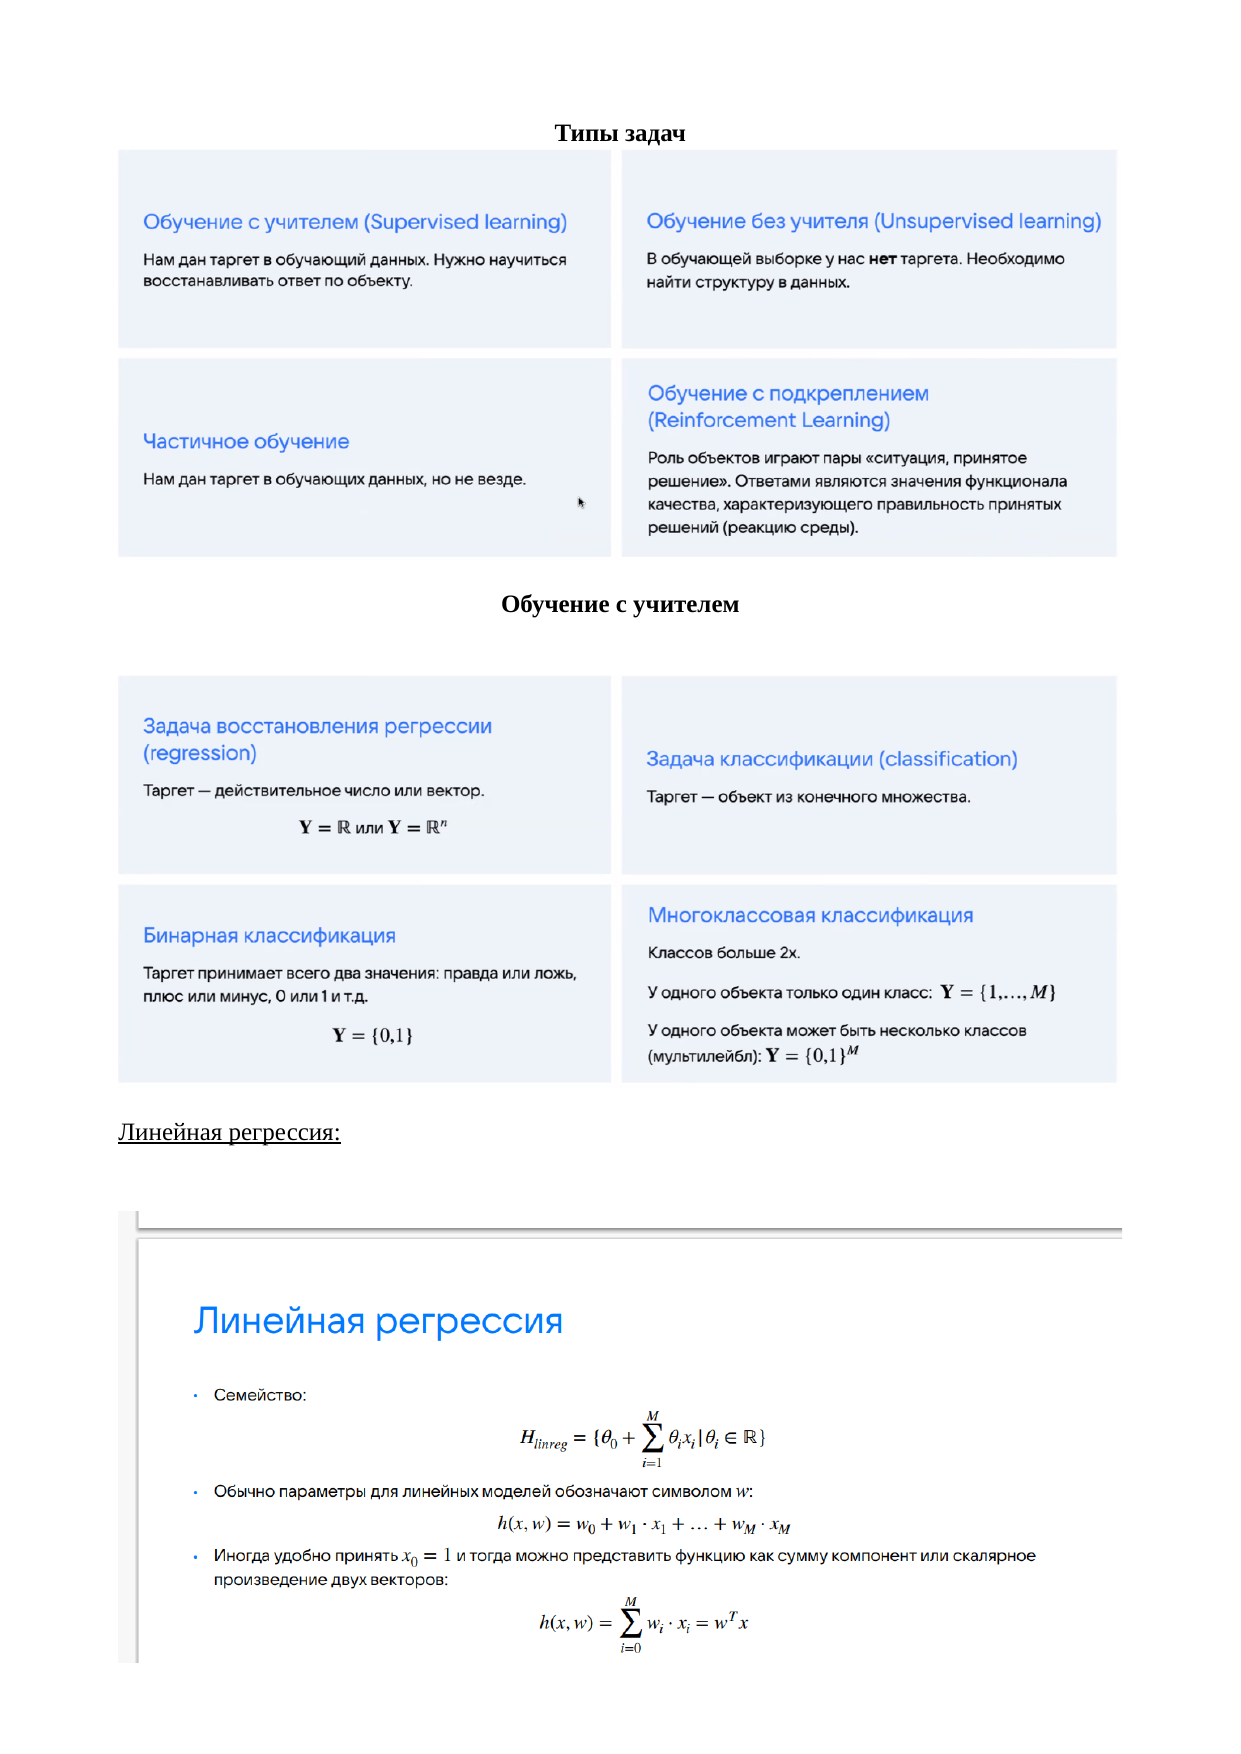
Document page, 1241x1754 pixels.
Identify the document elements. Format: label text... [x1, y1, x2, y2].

text Обучение с учителем [118, 589, 1122, 618]
text Линейная регрессия: [118, 1117, 1122, 1146]
text Типы задач [118, 118, 1122, 146]
picture [118, 146, 1123, 561]
picture [118, 675, 1123, 1089]
picture [118, 1211, 1123, 1663]
